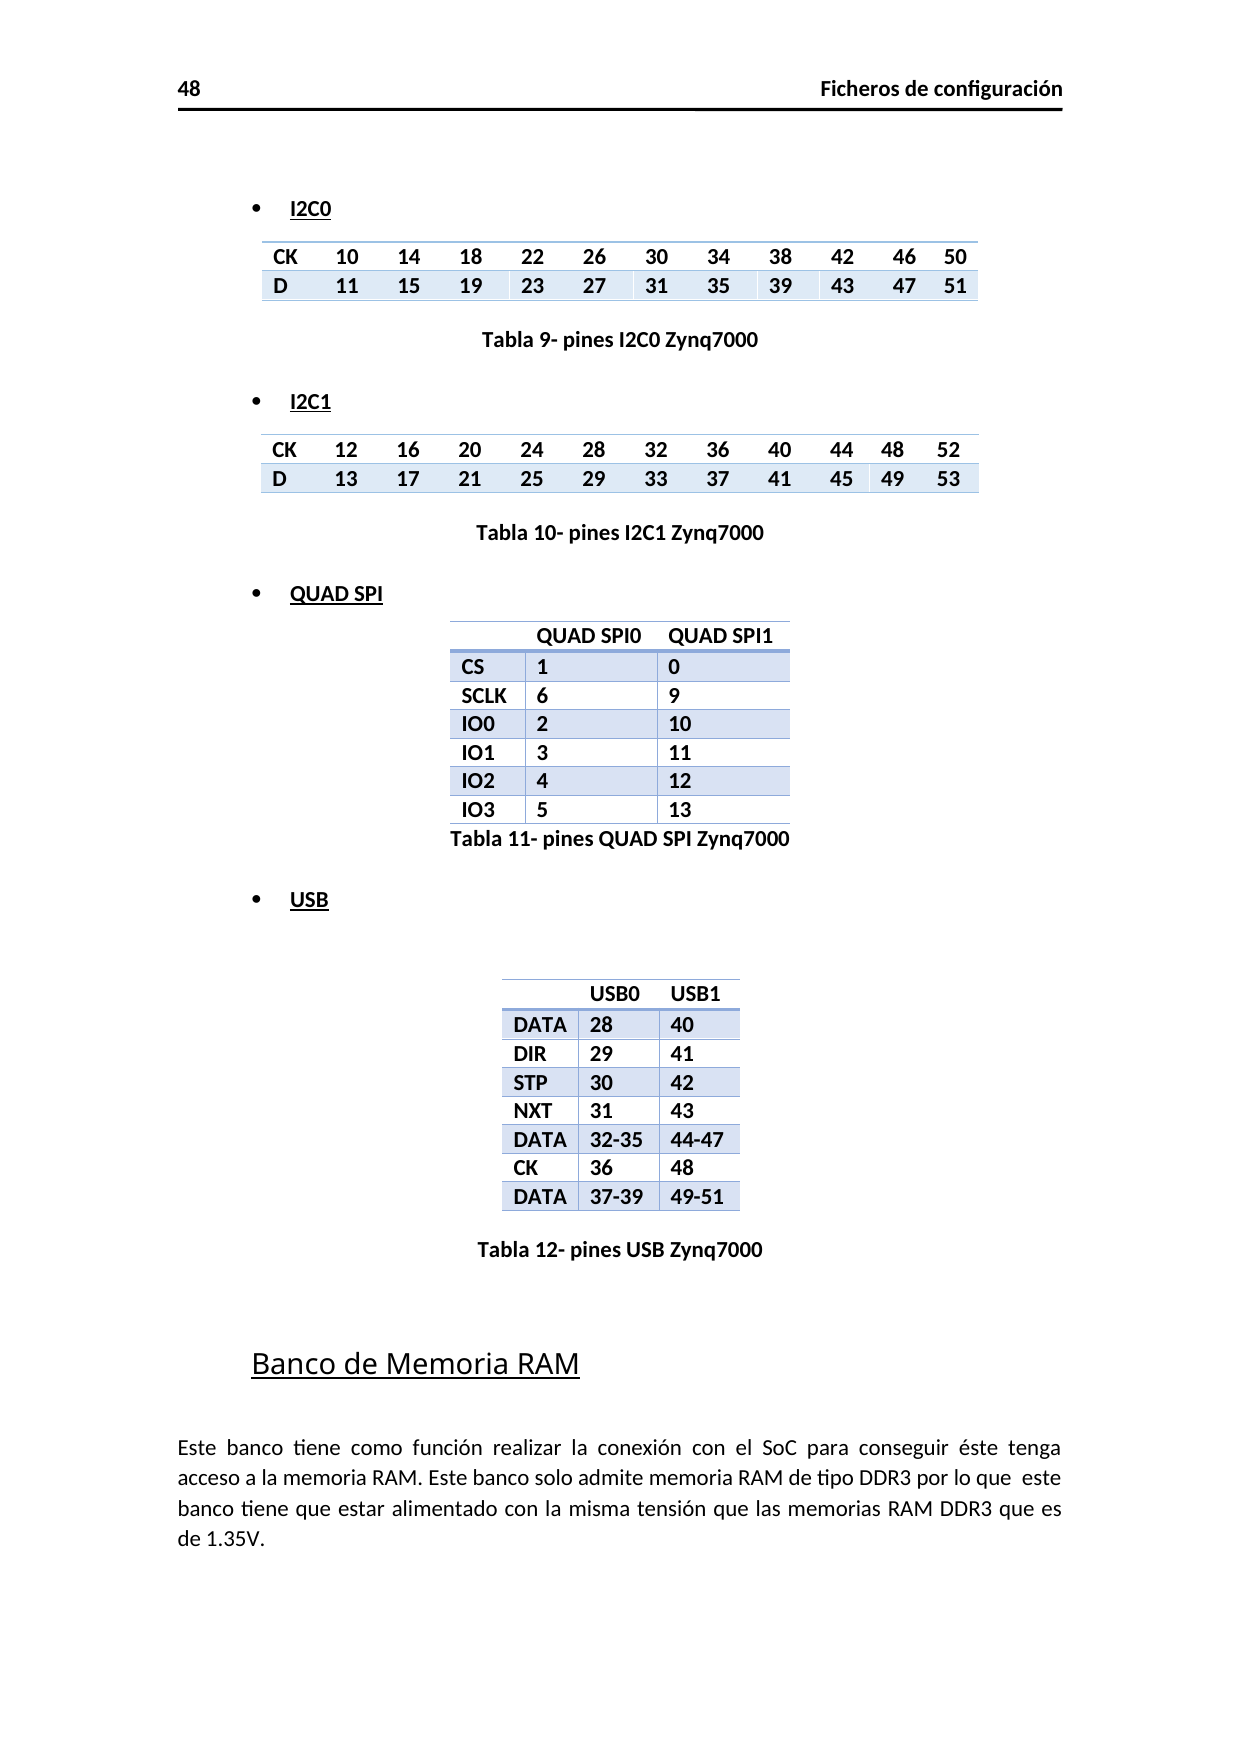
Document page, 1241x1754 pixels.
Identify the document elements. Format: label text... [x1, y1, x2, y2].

table_cell 13 [323, 464, 385, 492]
table_header 14 [386, 243, 448, 270]
list I2C0 [252, 194, 1063, 222]
table_cell IO0 [450, 710, 525, 738]
table_cell NXT [502, 1097, 578, 1124]
table_cell 2 [526, 710, 657, 738]
table_cell 27 [571, 271, 633, 299]
table_cell 13 [658, 796, 790, 823]
table_cell IO1 [450, 739, 525, 766]
table_cell 15 [386, 271, 448, 299]
table_cell STP [502, 1068, 578, 1096]
table_cell D [262, 271, 324, 299]
list QUAD SPI [252, 579, 1063, 607]
table_cell 25 [509, 464, 571, 492]
text Este banco tiene como función realizar la conexión con el SoC para conseguir éste tenga acceso a la memoria RAM. Este banco solo admite memoria RAM de tipo DDR3 por lo que este banco tiene que estar alimentado con la misma tensión que las memorias RAM DDR3 que es de 1.35V. [177, 1433, 1063, 1552]
table_header 20 [447, 435, 509, 463]
table_header 28 [571, 435, 633, 463]
table_header 32 [633, 435, 695, 463]
table_header 22 [510, 243, 571, 270]
table_cell 33 [633, 464, 695, 492]
subtitle Banco de Memoria RAM [251, 1343, 1063, 1383]
table_cell 39 [758, 271, 819, 299]
table_cell D [261, 464, 323, 492]
table_cell IO2 [450, 767, 525, 795]
table_header 50 [932, 243, 978, 270]
table_cell 43 [820, 271, 881, 299]
table_header 26 [571, 243, 633, 270]
table_cell 9 [658, 682, 790, 709]
table_cell CK [502, 1154, 578, 1181]
table_cell 6 [526, 682, 657, 709]
table_cell IO3 [450, 796, 525, 823]
table_cell 3 [526, 739, 657, 766]
table_header 30 [634, 243, 696, 270]
table_header 12 [323, 435, 385, 463]
table_header QUAD SPI1 [657, 622, 790, 649]
table_cell 5 [526, 796, 657, 823]
text Tabla 9- pines I2C0 Zynq7000 [177, 326, 1063, 353]
table_cell 37 [695, 464, 757, 492]
table_cell 41 [660, 1040, 740, 1067]
table_cell 53 [925, 464, 979, 492]
table_header 16 [385, 435, 447, 463]
table_cell 31 [579, 1097, 659, 1124]
table_header 42 [820, 243, 881, 270]
table_header 10 [324, 243, 386, 270]
table_cell 37-39 [579, 1182, 659, 1210]
table_cell 43 [660, 1097, 740, 1124]
list I2C1 [252, 387, 1063, 415]
table_cell 23 [510, 271, 571, 299]
table_cell 40 [660, 1011, 740, 1038]
table_header 44 [819, 435, 869, 463]
table_cell 51 [932, 271, 978, 299]
table_cell 21 [447, 464, 509, 492]
table_cell 12 [658, 767, 790, 795]
table_cell 10 [658, 710, 790, 738]
table_cell 19 [448, 271, 509, 299]
table_cell DATA [502, 1011, 578, 1038]
table_header CK [261, 435, 323, 463]
table_cell 49-51 [660, 1182, 740, 1210]
table_cell CS [450, 653, 525, 681]
table_cell 32-35 [579, 1125, 659, 1153]
table_header USB1 [659, 980, 740, 1007]
table_header 34 [696, 243, 757, 270]
list USB [252, 885, 1063, 913]
text Tabla 10- pines I2C1 Zynq7000 [177, 518, 1063, 546]
table_header 52 [925, 435, 979, 463]
table_cell 4 [526, 767, 657, 795]
table_header 18 [448, 243, 509, 270]
text Tabla 11- pines QUAD SPI Zynq7000 [177, 634, 1063, 852]
table_header QUAD SPI0 [525, 622, 657, 649]
table_cell 45 [819, 464, 869, 492]
table_header [450, 622, 525, 649]
table_header 36 [695, 435, 757, 463]
table_cell DATA [502, 1182, 578, 1210]
table_header 46 [881, 243, 932, 270]
table_header CK [262, 243, 324, 270]
table_header USB0 [578, 980, 659, 1007]
table_cell SCLK [450, 682, 525, 709]
table_cell DIR [502, 1040, 578, 1067]
table_cell 28 [579, 1011, 659, 1038]
table_cell 44-47 [660, 1125, 740, 1153]
table_cell 42 [660, 1068, 740, 1096]
text Tabla 12- pines USB Zynq7000 [177, 1235, 1063, 1263]
table_cell 49 [870, 464, 925, 492]
table_cell 11 [658, 739, 790, 766]
table_cell 35 [696, 271, 757, 299]
table_header 48 [870, 435, 925, 463]
table_cell 29 [579, 1040, 659, 1067]
table_cell 11 [324, 271, 386, 299]
table_cell 30 [579, 1068, 659, 1096]
table_cell 1 [526, 653, 657, 681]
table_header [502, 980, 578, 1007]
table_cell DATA [502, 1125, 578, 1153]
table_cell 0 [658, 653, 790, 681]
table_header 38 [758, 243, 819, 270]
table_header 40 [757, 435, 819, 463]
table_cell 31 [634, 271, 696, 299]
table_cell 17 [385, 464, 447, 492]
table_cell 41 [757, 464, 819, 492]
table_cell 48 [660, 1154, 740, 1181]
table_cell 47 [881, 271, 932, 299]
table_header 24 [509, 435, 571, 463]
table_cell 36 [579, 1154, 659, 1181]
table_cell 29 [571, 464, 633, 492]
